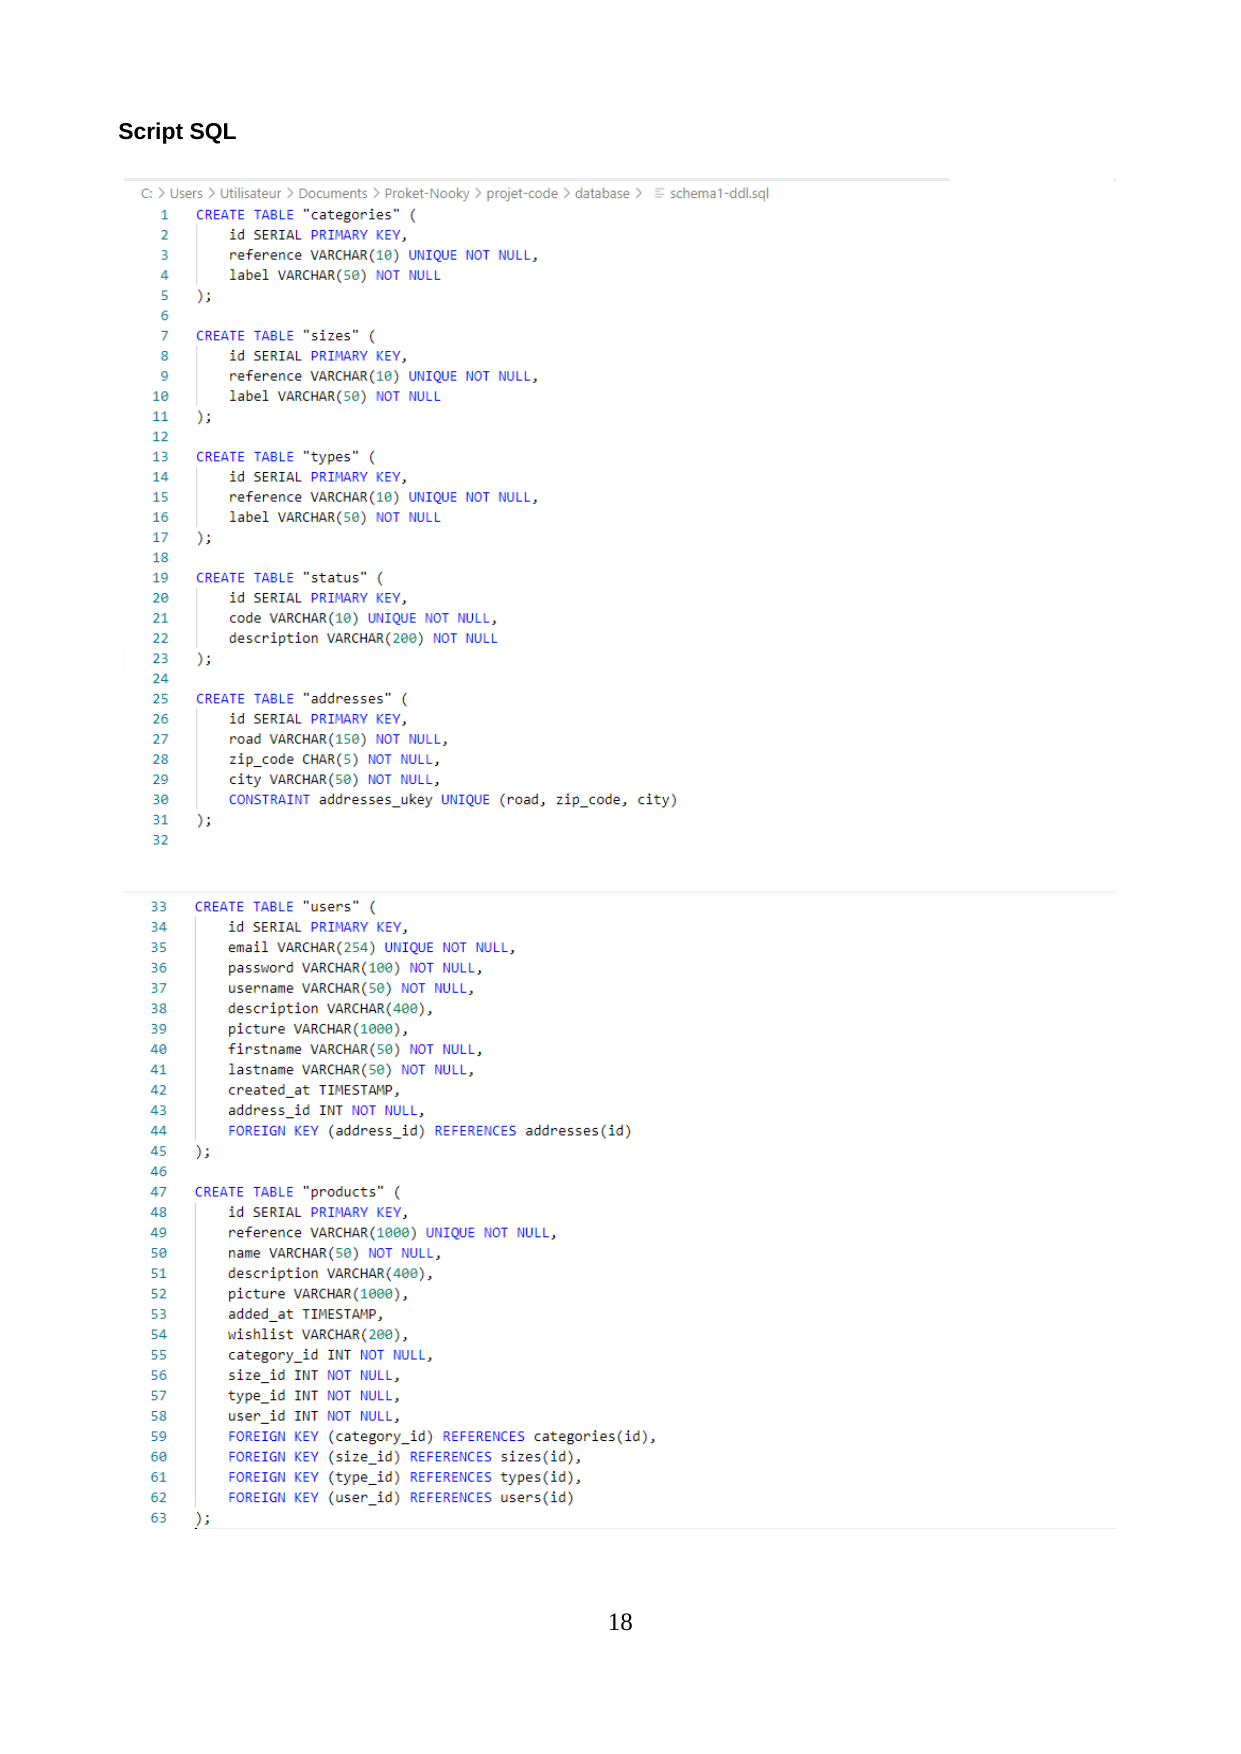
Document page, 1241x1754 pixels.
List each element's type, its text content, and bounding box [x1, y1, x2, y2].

subtitle Script SQL [118, 118, 1122, 144]
picture [123, 178, 1117, 852]
picture [123, 891, 1117, 1529]
table_cell [118, 886, 1122, 1563]
table_header [118, 173, 1122, 886]
